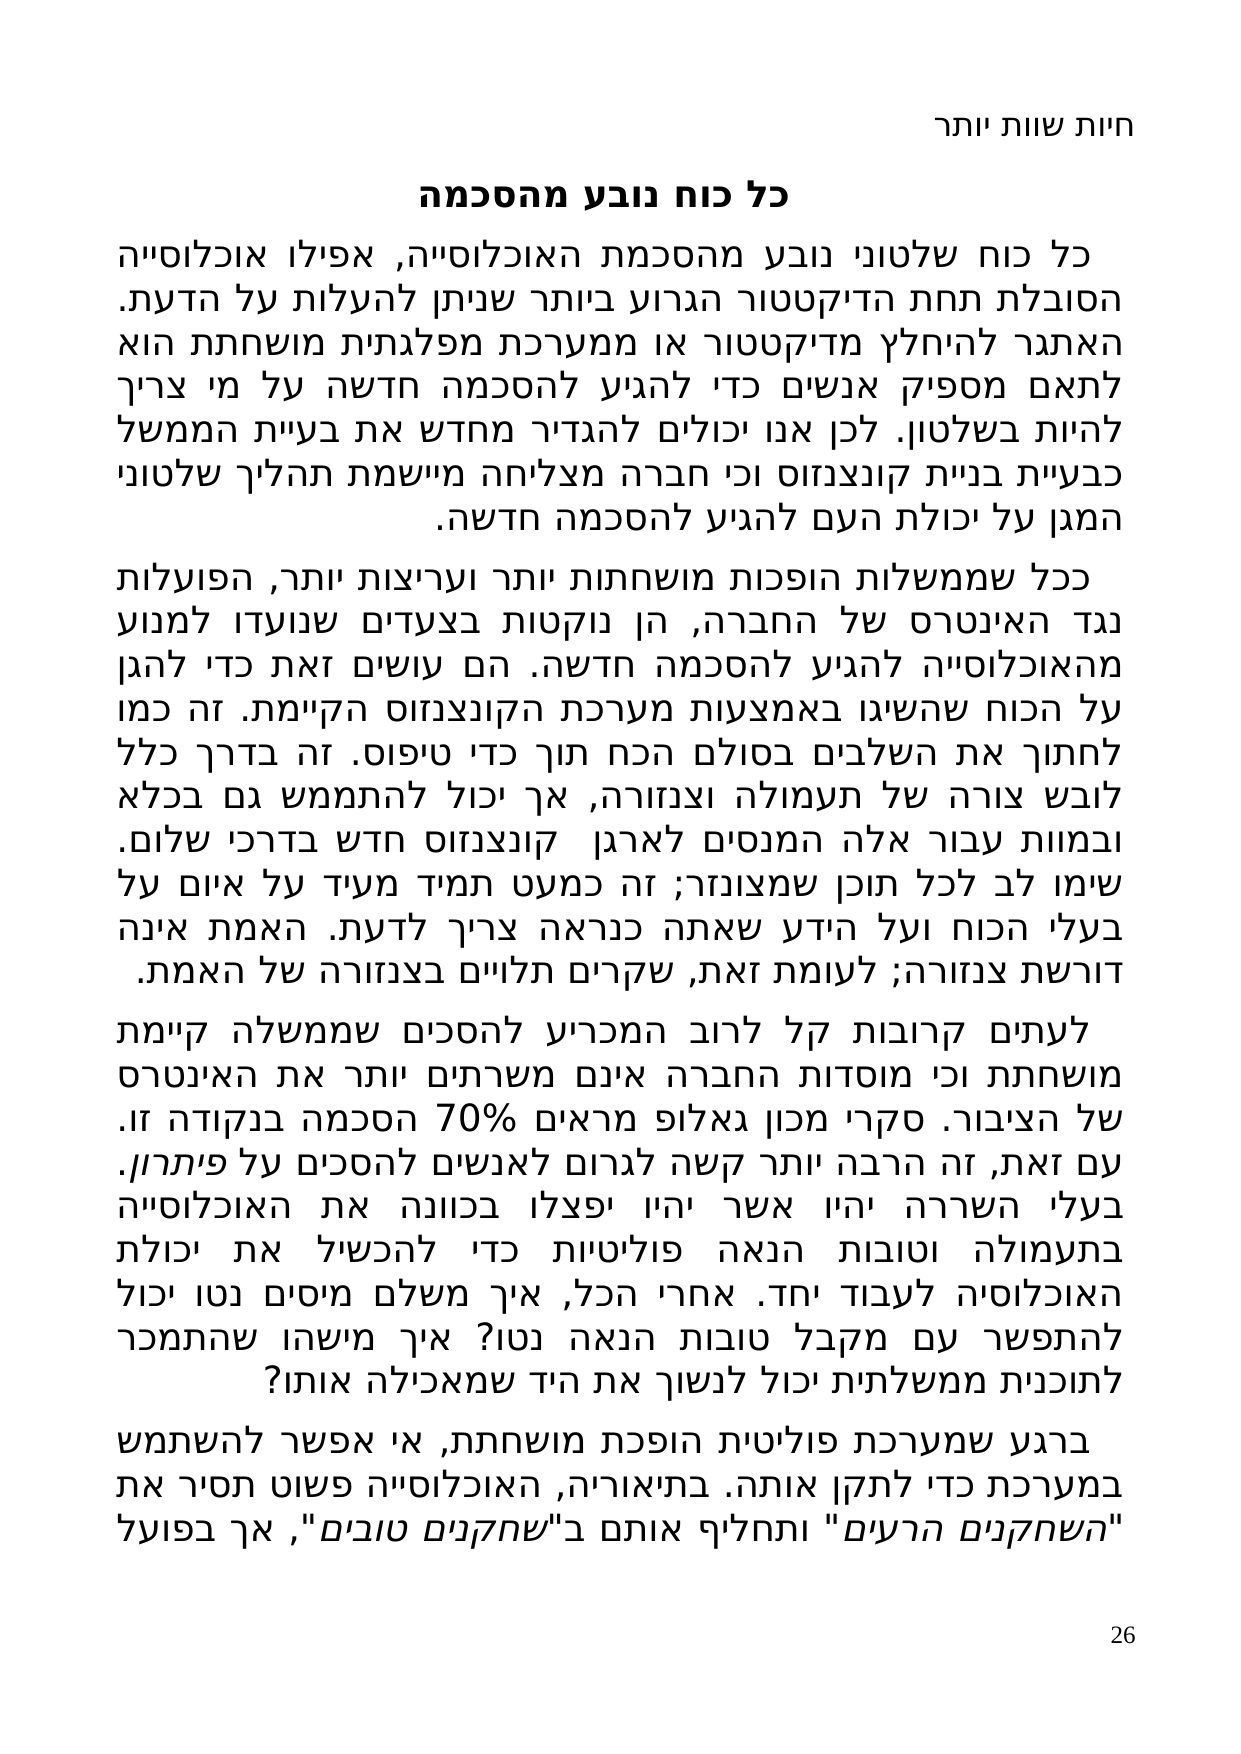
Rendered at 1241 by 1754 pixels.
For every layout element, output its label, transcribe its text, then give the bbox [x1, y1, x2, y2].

text ברגע שמערכת פוליטית הופכת מושחתת, אי אפשר להשתמש במערכת כדי לתקן אותה. בתיאוריה, האוכלוסייה פשוט תסיר את "השחקנים הרעים" ותחליף אותם ב"שחקנים טובים", אך בפועל [116, 1419, 1124, 1550]
text כל כוח שלטוני נובע מהסכמת האוכלוסייה, אפילו אוכלוסייה הסובלת תחת הדיקטטור הגרוע ביותר שניתן להעלות על הדעת. האתגר להיחלץ מדיקטטור או ממערכת מפלגתית מושחתת הוא לתאם מספיק אנשים כדי להגיע להסכמה חדשה על מי צריך להיות בשלטון. לכן אנו יכולים להגדיר מחדש את בעיית הממשל כבעיית בניית קונצנזוס וכי חברה מצליחה מיישמת תהליך שלטוני המגן על יכולת העם להגיע להסכמה חדשה. [116, 232, 1124, 539]
text לעתים קרובות קל לרוב המכריע להסכים שממשלה קיימת מושחתת וכי מוסדות החברה אינם משרתים יותר את האינטרס של הציבור. סקרי מכון גאלופ מראים 70% הסכמה בנקודה זו. עם זאת, זה הרבה יותר קשה לגרום לאנשים להסכים על פיתרון. בעלי השררה יהיו אשר יהיו יפצלו בכוונה את האוכלוסייה בתעמולה וטובות הנאה פוליטיות כדי להכשיל את יכולת האוכלוסיה לעבוד יחד. אחרי הכל, איך משלם מיסים נטו יכול להתפשר עם מקבל טובות הנאה נטו? איך מישהו שהתמכר לתוכנית ממשלתית יכול לנשוך את היד שמאכילה אותו? [116, 1009, 1124, 1402]
subtitle כל כוח נובע מהסכמה [116, 172, 1124, 216]
text ככל שממשלות הופכות מושחתות יותר ועריצות יותר, הפועלות נגד האינטרס של החברה, הן נוקטות בצעדים שנועדו למנוע מהאוכלוסייה להגיע להסכמה חדשה. הם עושים זאת כדי להגן על הכוח שהשיגו באמצעות מערכת הקונצנזוס הקיימת. זה כמו לחתוך את השלבים בסולם הכח תוך כדי טיפוס. זה בדרך כלל לובש צורה של תעמולה וצנזורה, אך יכול להתממש גם בכלא ובמוות עבור אלה המנסים לארגן קונצנזוס חדש בדרכי שלום. שימו לב לכל תוכן שמצונזר; זה כמעט תמיד מעיד על איום על בעלי הכוח ועל הידע שאתה כנראה צריך לדעת. האמת אינה דורשת צנזורה; לעומת זאת, שקרים תלויים בצנזורה של האמת. [116, 555, 1124, 992]
